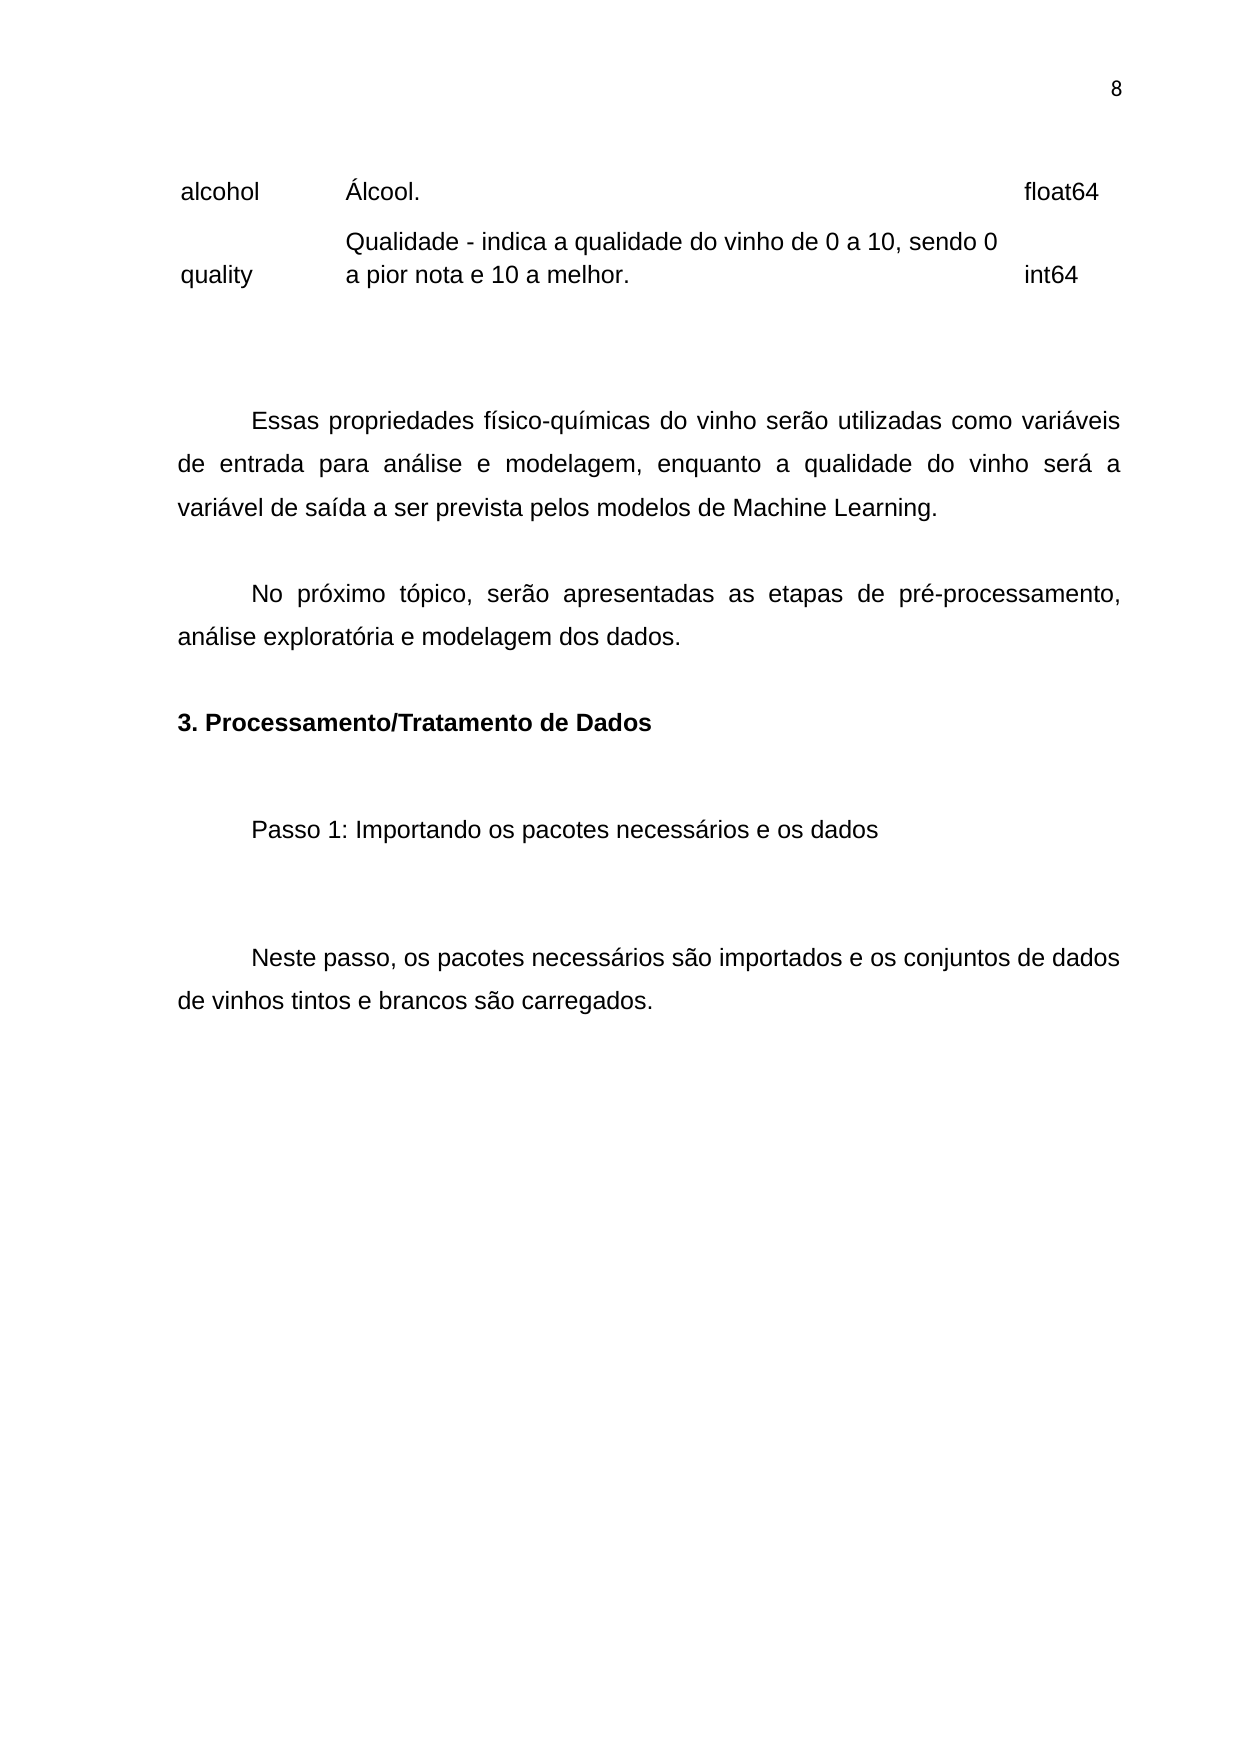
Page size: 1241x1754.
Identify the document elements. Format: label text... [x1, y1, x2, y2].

text Neste passo, os pacotes necessários são importados e os conjuntos de dados de vinhos tintos e brancos são carregados. [177, 943, 1122, 1015]
text Passo 1: Importando os pacotes necessários e os dados [177, 815, 1122, 844]
table_cell float64 [1021, 177, 1116, 227]
table_cell Álcool. [342, 177, 1021, 227]
table_cell alcohol [177, 177, 342, 227]
text No próximo tópico, serão apresentadas as etapas de pré-processamento, análise exploratória e modelagem dos dados. [177, 579, 1122, 651]
table_cell quality [177, 227, 342, 309]
table_cell int64 [1021, 227, 1116, 309]
table_cell Qualidade - indica a qualidade do vinho de 0 a 10, sendo 0 a pior nota e 10 a melhor. [342, 227, 1021, 309]
subtitle 3. Processamento/Tratamento de Dados [177, 708, 1122, 737]
text Essas propriedades físico-químicas do vinho serão utilizadas como variáveis de entrada para análise e modelagem, enquanto a qualidade do vinho será a variável de saída a ser prevista pelos modelos de Machine Learning. [177, 406, 1122, 521]
